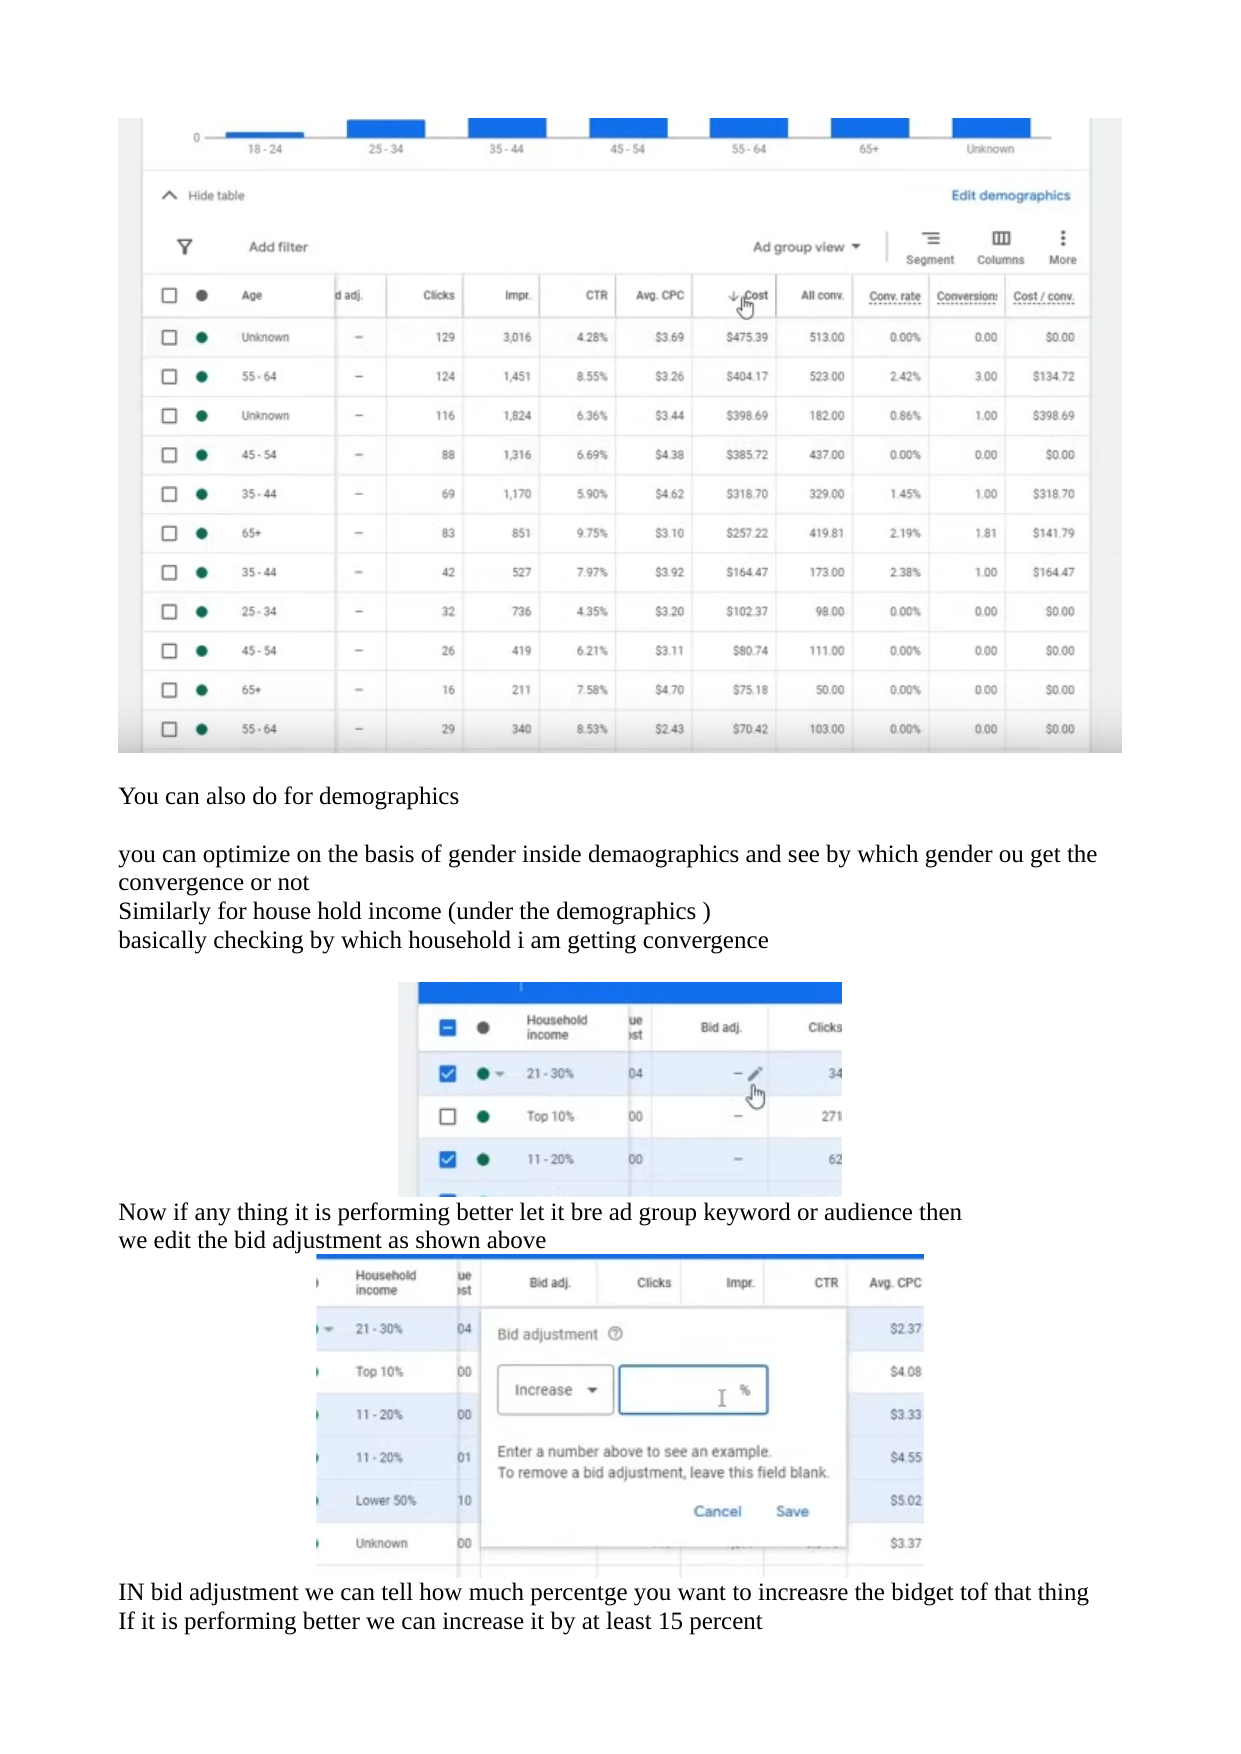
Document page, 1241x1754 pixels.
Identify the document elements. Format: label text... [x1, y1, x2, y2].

text Now if any thing it is performing better let it bre ad group keyword or audience then [118, 982, 1122, 1225]
text you can optimize on the basis of gender inside demaographics and see by which gender ou get the convergence or not [118, 839, 1122, 896]
text Similarly for house hold income (under the demographics ) [118, 896, 1122, 925]
text You can also do for demographics [118, 781, 1122, 810]
text IN bid adjustment we can tell how much percentge you want to increasre the bidget tof that thing [118, 1254, 1122, 1606]
picture [118, 118, 1122, 753]
text we edit the bid adjustment as shown above [118, 1225, 1122, 1254]
picture [316, 1254, 924, 1578]
text If it is performing better we can increase it by at least 15 percent [118, 1606, 1122, 1635]
text basically checking by which household i am getting convergence [118, 925, 1122, 954]
picture [398, 982, 842, 1197]
